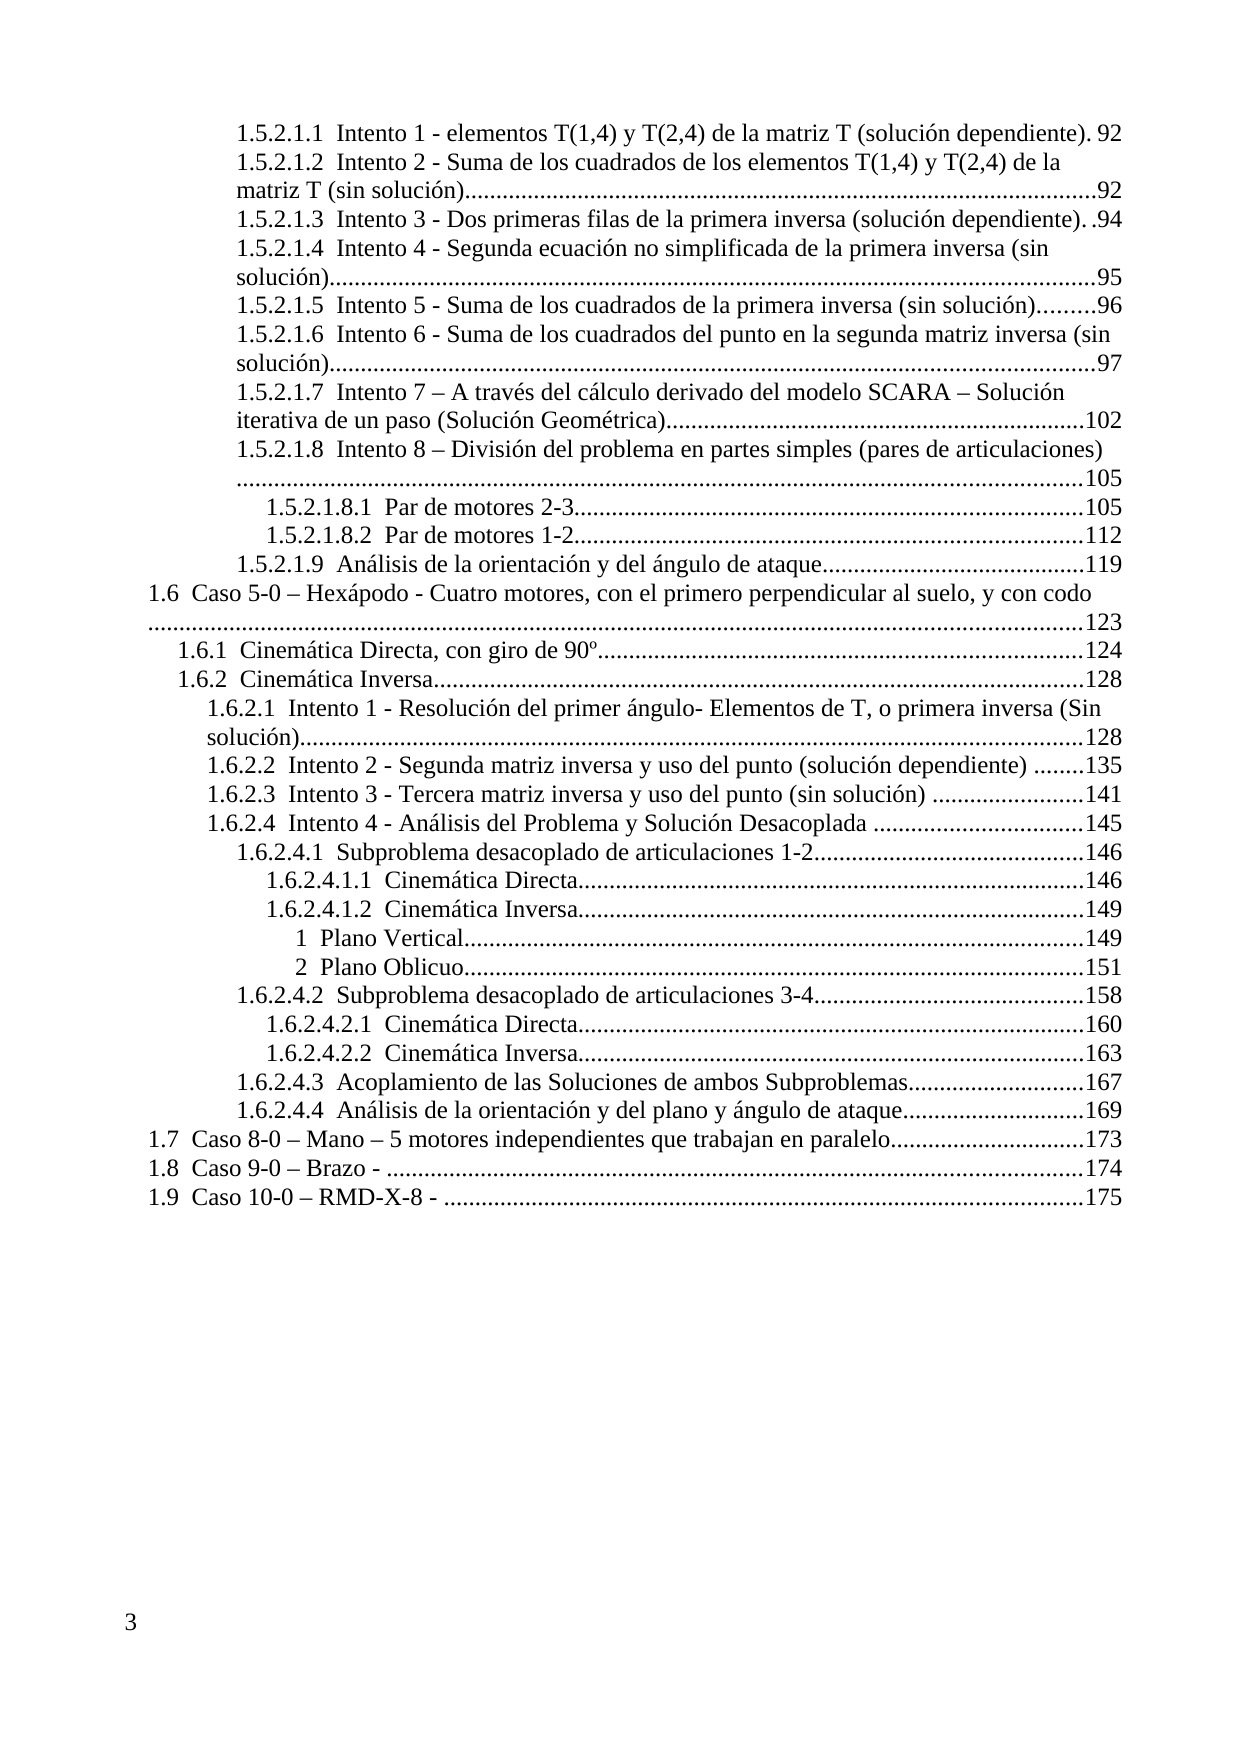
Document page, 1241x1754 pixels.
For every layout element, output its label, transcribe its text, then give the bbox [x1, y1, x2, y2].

text 1.5.2.1.6 Intento 6 - Suma de los cuadrados del punto en la segunda matriz inversa (sin solución) 97 [236, 319, 1122, 377]
text 1.6 Caso 5-0 – Hexápodo - Cuatro motores, con el primero perpendicular al suelo, y con codo 123 [148, 578, 1122, 636]
text 1.6.2.4.2.1 Cinemática Directa 160 [266, 1009, 1122, 1038]
text 1.6.2.4.1.1 Cinemática Directa 146 [266, 866, 1122, 894]
text 2 Plano Oblicuo 151 [295, 952, 1122, 981]
text 1 Plano Vertical 149 [295, 923, 1122, 952]
text 1.5.2.1.3 Intento 3 - Dos primeras filas de la primera inversa (solución dependiente) 94 [236, 204, 1122, 233]
text 1.6.2.3 Intento 3 - Tercera matriz inversa y uso del punto (sin solución) 141 [207, 779, 1122, 808]
text 1.6.2.4.3 Acoplamiento de las Soluciones de ambos Subproblemas 167 [236, 1067, 1122, 1096]
text 1.6.1 Cinemática Directa, con giro de 90º 124 [177, 636, 1122, 664]
text 1.6.2.2 Intento 2 - Segunda matriz inversa y uso del punto (solución dependiente) 135 [207, 751, 1122, 779]
text 1.5.2.1.8 Intento 8 – División del problema en partes simples (pares de articulaciones) 105 [236, 434, 1122, 492]
text 1.5.2.1.8.2 Par de motores 1-2 112 [266, 521, 1122, 549]
text 1.5.2.1.4 Intento 4 - Segunda ecuación no simplificada de la primera inversa (sin solución) 95 [236, 233, 1122, 291]
text 1.9 Caso 10-0 – RMD-X-8 - 175 [148, 1182, 1122, 1211]
text 1.5.2.1.7 Intento 7 – A través del cálculo derivado del modelo SCARA – Solución iterativa de un paso (Solución Geométrica) 102 [236, 377, 1122, 434]
text 1.5.2.1.8.1 Par de motores 2-3 105 [266, 492, 1122, 521]
text 1.6.2.4.1.2 Cinemática Inversa 149 [266, 894, 1122, 923]
text 1.6.2.4 Intento 4 - Análisis del Problema y Solución Desacoplada 145 [207, 808, 1122, 837]
text 1.5.2.1.2 Intento 2 - Suma de los cuadrados de los elementos T(1,4) y T(2,4) de la matriz T (sin solución) 92 [236, 147, 1122, 204]
text 1.6.2.1 Intento 1 - Resolución del primer ángulo- Elementos de T, o primera inversa (Sin solución) 128 [207, 693, 1122, 751]
text 1.5.2.1.1 Intento 1 - elementos T(1,4) y T(2,4) de la matriz T (solución dependiente) 92 [236, 118, 1122, 147]
text 1.6.2.4.1 Subproblema desacoplado de articulaciones 1-2 146 [236, 837, 1122, 866]
text 1.6.2.4.2.2 Cinemática Inversa 163 [266, 1038, 1122, 1067]
text 1.7 Caso 8-0 – Mano – 5 motores independientes que trabajan en paralelo 173 [148, 1124, 1122, 1153]
text 1.8 Caso 9-0 – Brazo - 174 [148, 1153, 1122, 1182]
text 1.5.2.1.9 Análisis de la orientación y del ángulo de ataque 119 [236, 549, 1122, 578]
text 1.6.2.4.4 Análisis de la orientación y del plano y ángulo de ataque 169 [236, 1096, 1122, 1124]
text 1.6.2.4.2 Subproblema desacoplado de articulaciones 3-4 158 [236, 981, 1122, 1009]
text 1.5.2.1.5 Intento 5 - Suma de los cuadrados de la primera inversa (sin solución) 96 [236, 291, 1122, 319]
text 1.6.2 Cinemática Inversa 128 [177, 664, 1122, 693]
